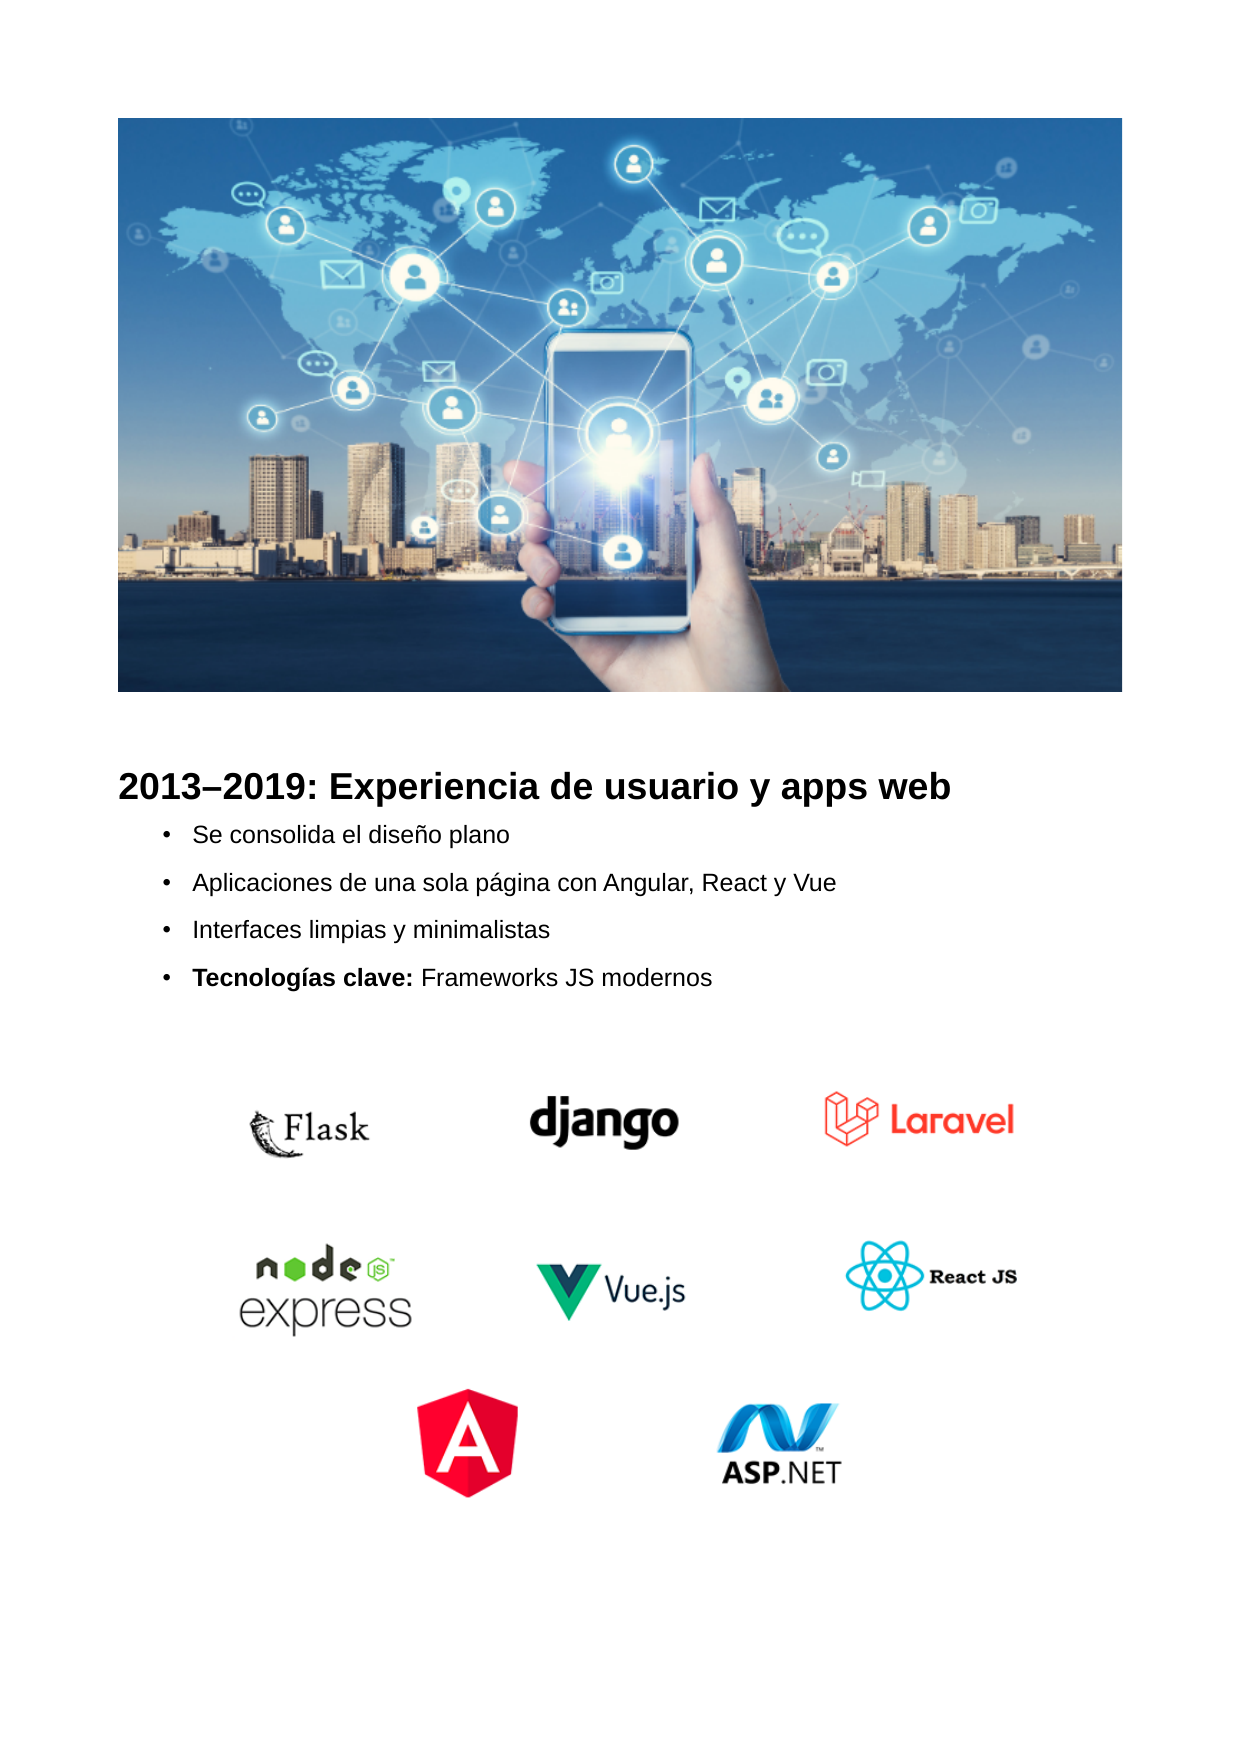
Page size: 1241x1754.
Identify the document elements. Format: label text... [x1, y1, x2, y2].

list Aplicaciones de una sola página con Angular, React y Vue [162, 868, 1122, 897]
list Tecnologías clave: Frameworks JS modernos [162, 963, 1122, 992]
picture [118, 118, 1123, 692]
subtitle 2013–2019: Experiencia de usuario y apps web [118, 764, 1122, 808]
list Se consolida el diseño plano [162, 820, 1122, 849]
list Interfaces limpias y minimalistas [162, 916, 1122, 944]
picture [118, 1011, 1123, 1569]
